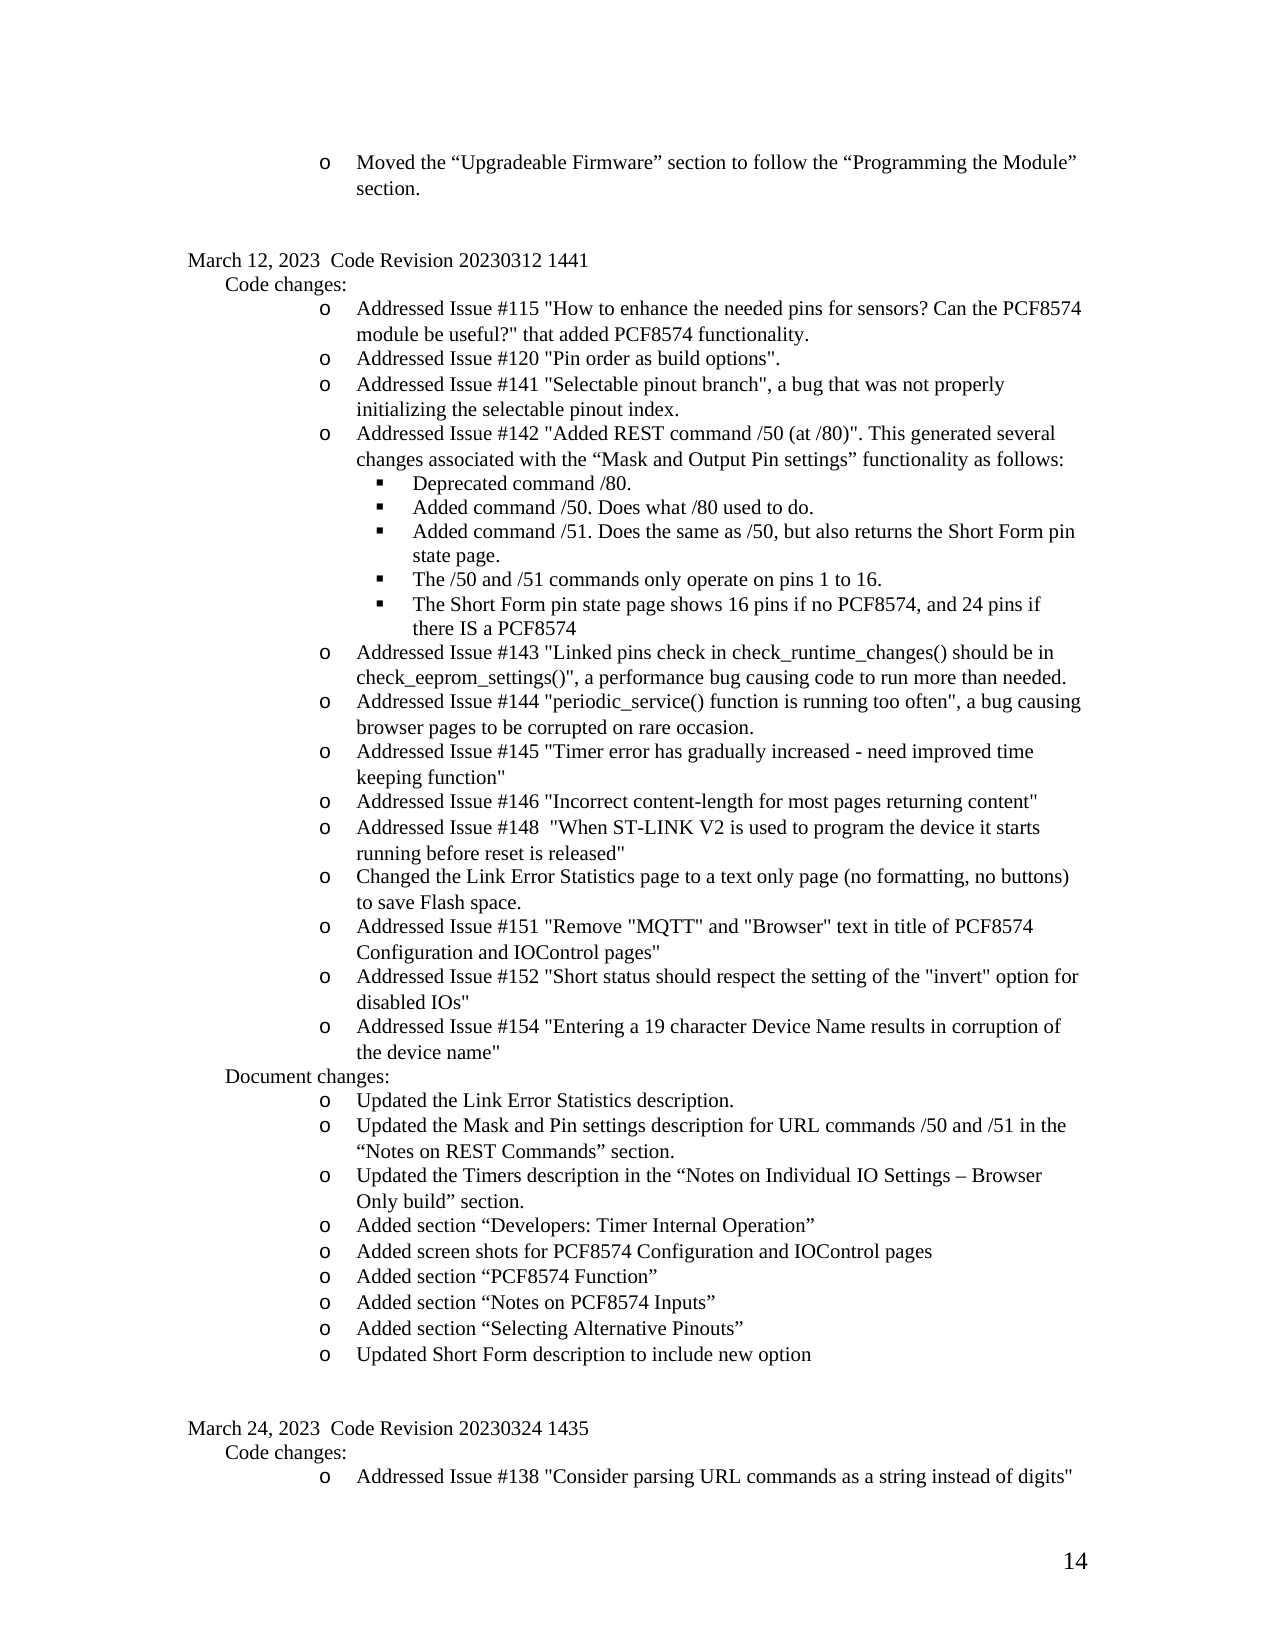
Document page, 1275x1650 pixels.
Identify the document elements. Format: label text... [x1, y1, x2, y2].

list Updated the Timers description in the “Notes on Individual IO Settings – Browser Only build” section. [319, 1163, 1087, 1213]
list Addressed Issue #141 "Selectable pinout branch", a bug that was not properly initializing the selectable pinout index. [319, 372, 1087, 421]
list The Short Form pin state page shows 16 pins if no PCF8574, and 24 pins if there IS a PCF8574 [375, 591, 1087, 639]
text March 12, 2023 Code Revision 20230312 1441 [187, 248, 1087, 272]
list Updated the Link Error Statistics description. [319, 1088, 1087, 1113]
list Deprecated command /80. [375, 471, 1087, 495]
text March 24, 2023 Code Revision 20230324 1435 [187, 1416, 1087, 1439]
list Addressed Issue #151 "Remove "MQTT" and "Browser" text in title of PCF8574 Configuration and IOControl pages" [319, 914, 1087, 964]
list Addressed Issue #145 "Timer error has gradually increased - need improved time keeping function" [319, 739, 1087, 789]
list Addressed Issue #152 "Short status should respect the setting of the "invert" option for disabled IOs" [319, 964, 1087, 1014]
list Updated the Mask and Pin settings description for URL commands /50 and /51 in the “Notes on REST Commands” section. [319, 1113, 1087, 1163]
list Addressed Issue #154 "Entering a 19 character Device Name results in corruption of the device name" [319, 1014, 1087, 1064]
list Addressed Issue #148 "When ST-LINK V2 is used to program the device it starts running before reset is released" [319, 815, 1087, 864]
list Addressed Issue #115 "How to enhance the needed pins for sensors? Can the PCF8574 module be useful?" that added PCF8574 functionality. [319, 296, 1087, 346]
list Addressed Issue #143 "Linked pins check in check_runtime_changes() should be in check_eeprom_settings()", a performance bug causing code to run more than needed. [319, 639, 1087, 689]
list Addressed Issue #144 "periodic_service() function is running too often", a bug causing browser pages to be corrupted on rare occasion. [319, 689, 1087, 739]
list The /50 and /51 commands only operate on pins 1 to 16. [375, 567, 1087, 591]
list Changed the Link Error Statistics page to a text only page (no formatting, no buttons) to save Flash space. [319, 864, 1087, 914]
list Added section “PCF8574 Function” [319, 1264, 1087, 1290]
list Moved the “Upgradeable Firmware” section to follow the “Programming the Module” section. [319, 150, 1087, 200]
list Addressed Issue #142 "Added REST command /50 (at /80)". This generated several changes associated with the “Mask and Output Pin settings” functionality as follows: [319, 421, 1087, 471]
text Code changes: [225, 1439, 1087, 1464]
list Updated Short Form description to include new option [319, 1342, 1087, 1367]
list Added section “Developers: Timer Internal Operation” [319, 1213, 1087, 1239]
list Addressed Issue #120 "Pin order as build options". [319, 346, 1087, 372]
text Document changes: [225, 1064, 1087, 1088]
list Added command /50. Does what /80 used to do. [375, 495, 1087, 519]
list Added section “Notes on PCF8574 Inputs” [319, 1290, 1087, 1316]
list Addressed Issue #138 "Consider parsing URL commands as a string instead of digits" [319, 1464, 1087, 1489]
text Code changes: [225, 272, 1087, 296]
list Added screen shots for PCF8574 Configuration and IOControl pages [319, 1239, 1087, 1264]
list Added command /51. Does the same as /50, but also returns the Short Form pin state page. [375, 519, 1087, 567]
list Added section “Selecting Alternative Pinouts” [319, 1316, 1087, 1342]
list Addressed Issue #146 "Incorrect content-length for most pages returning content" [319, 789, 1087, 815]
